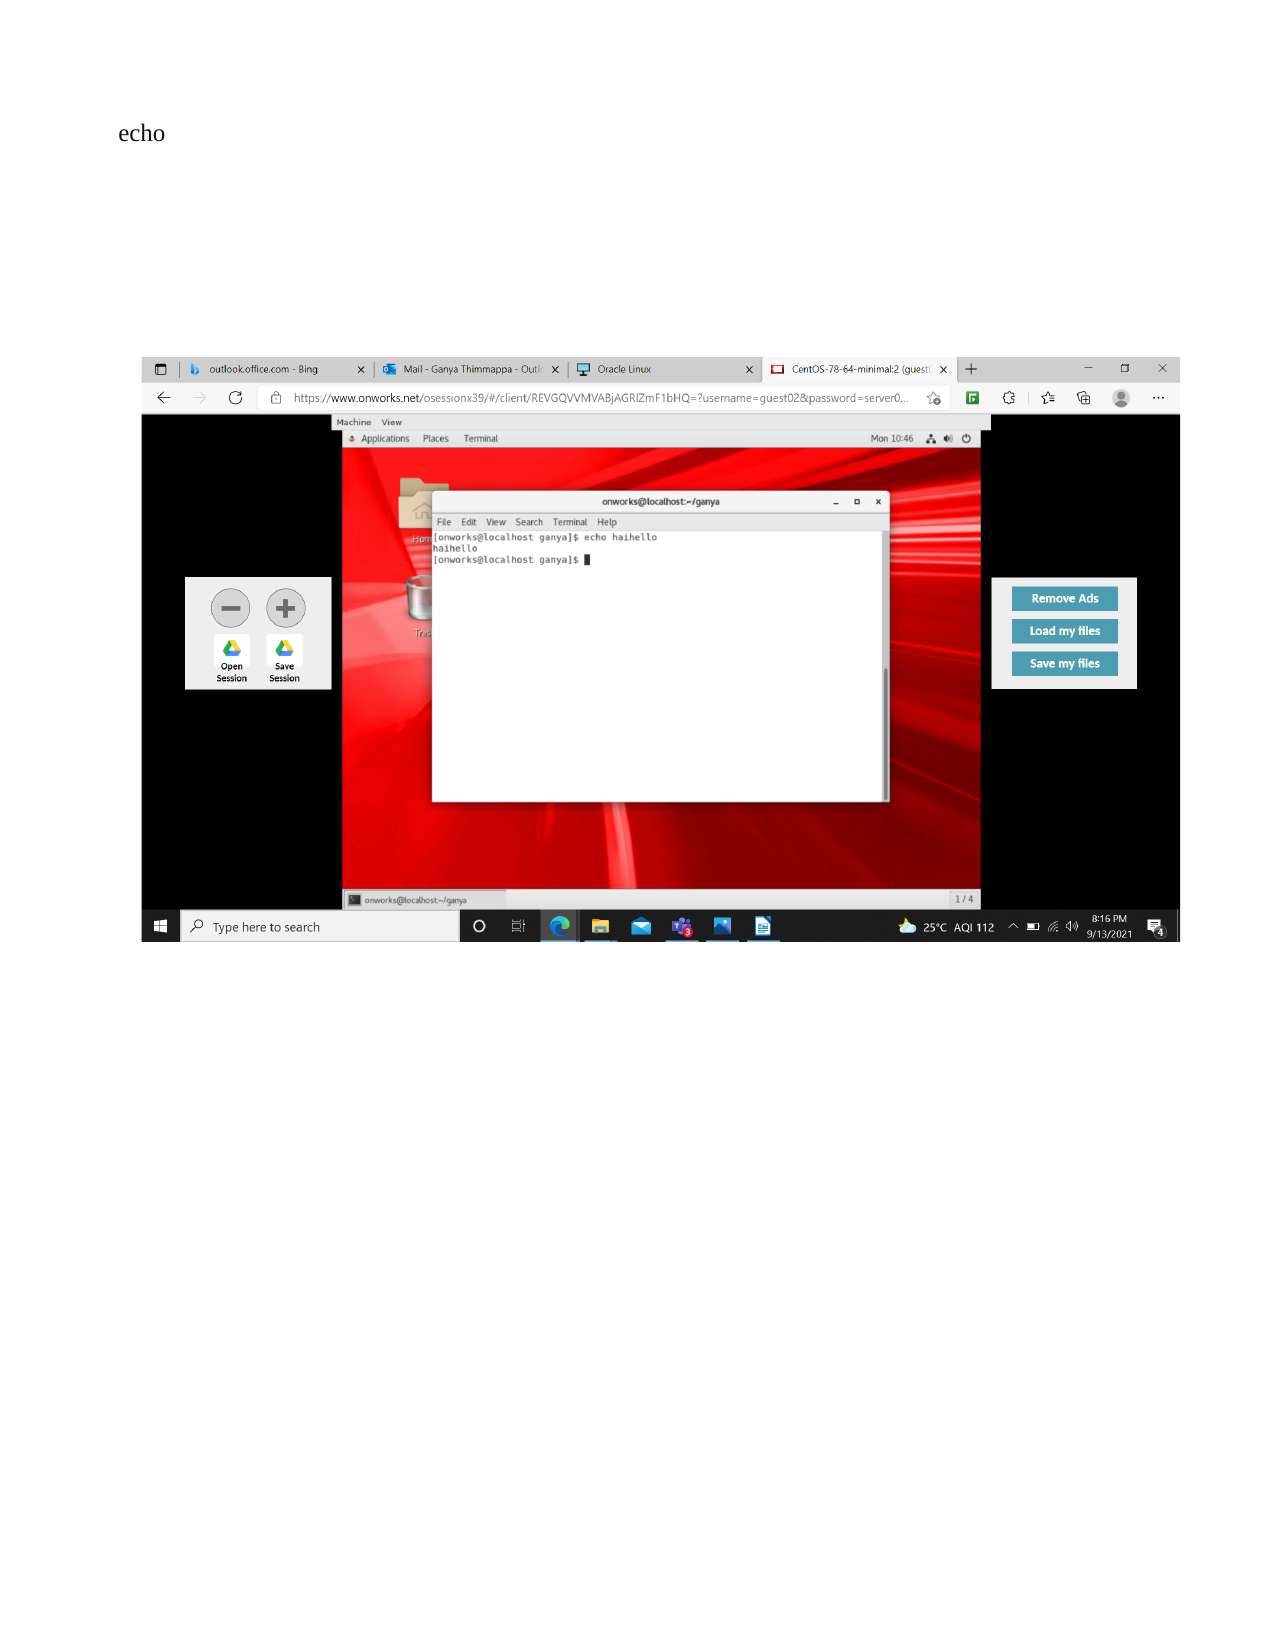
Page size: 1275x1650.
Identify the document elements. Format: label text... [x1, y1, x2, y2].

text echo [118, 118, 1157, 147]
picture [141, 357, 1181, 942]
